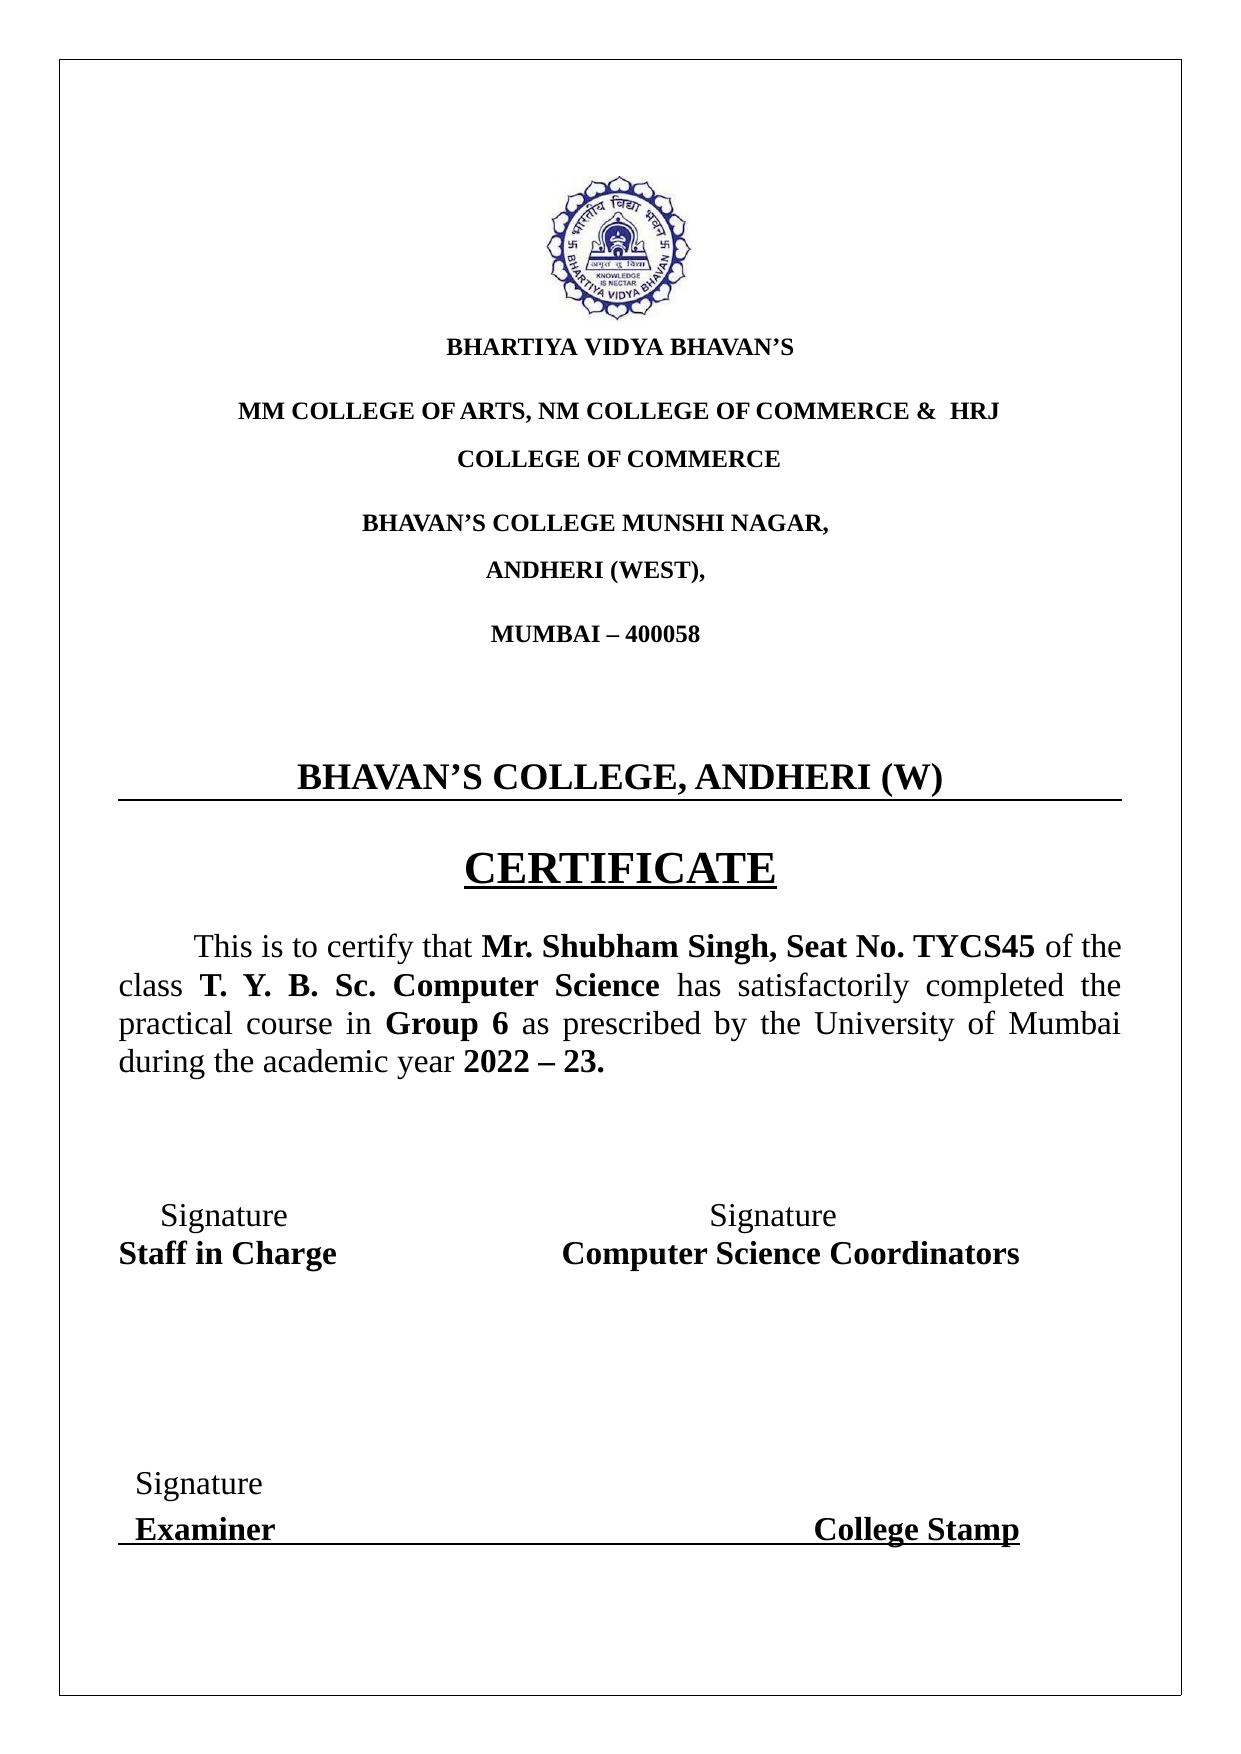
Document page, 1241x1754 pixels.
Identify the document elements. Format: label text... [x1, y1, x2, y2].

text This is to certify that Mr. Shubham Singh, Seat No. TYCS45 of the class T. Y. B. Sc. Computer Science has satisfactorily completed the practical course in Group 6 as prescribed by the University of Mumbai during the academic year 2022 – 23. [118, 927, 1122, 1080]
text MM COLLEGE OF ARTS, NM COLLEGE OF COMMERCE & HRJ COLLEGE OF COMMERCE [231, 396, 1007, 472]
subtitle Examiner College Stamp [118, 1502, 1122, 1549]
text MUMBAI – 400058 [324, 619, 866, 648]
text Staff in Charge Computer Science Coordinators [118, 1233, 1122, 1272]
picture [546, 176, 694, 323]
text CERTIFICATE [118, 840, 1122, 893]
text Signature Signature [118, 1195, 1122, 1233]
text BHARTIYA VIDYA BHAVAN’S [276, 332, 964, 361]
text Signature [118, 1463, 1122, 1502]
subtitle BHAVAN’S COLLEGE, ANDHERI (W) [118, 754, 1122, 799]
text BHAVAN’S COLLEGE MUNSHI NAGAR, ANDHERI (WEST), [324, 508, 866, 584]
